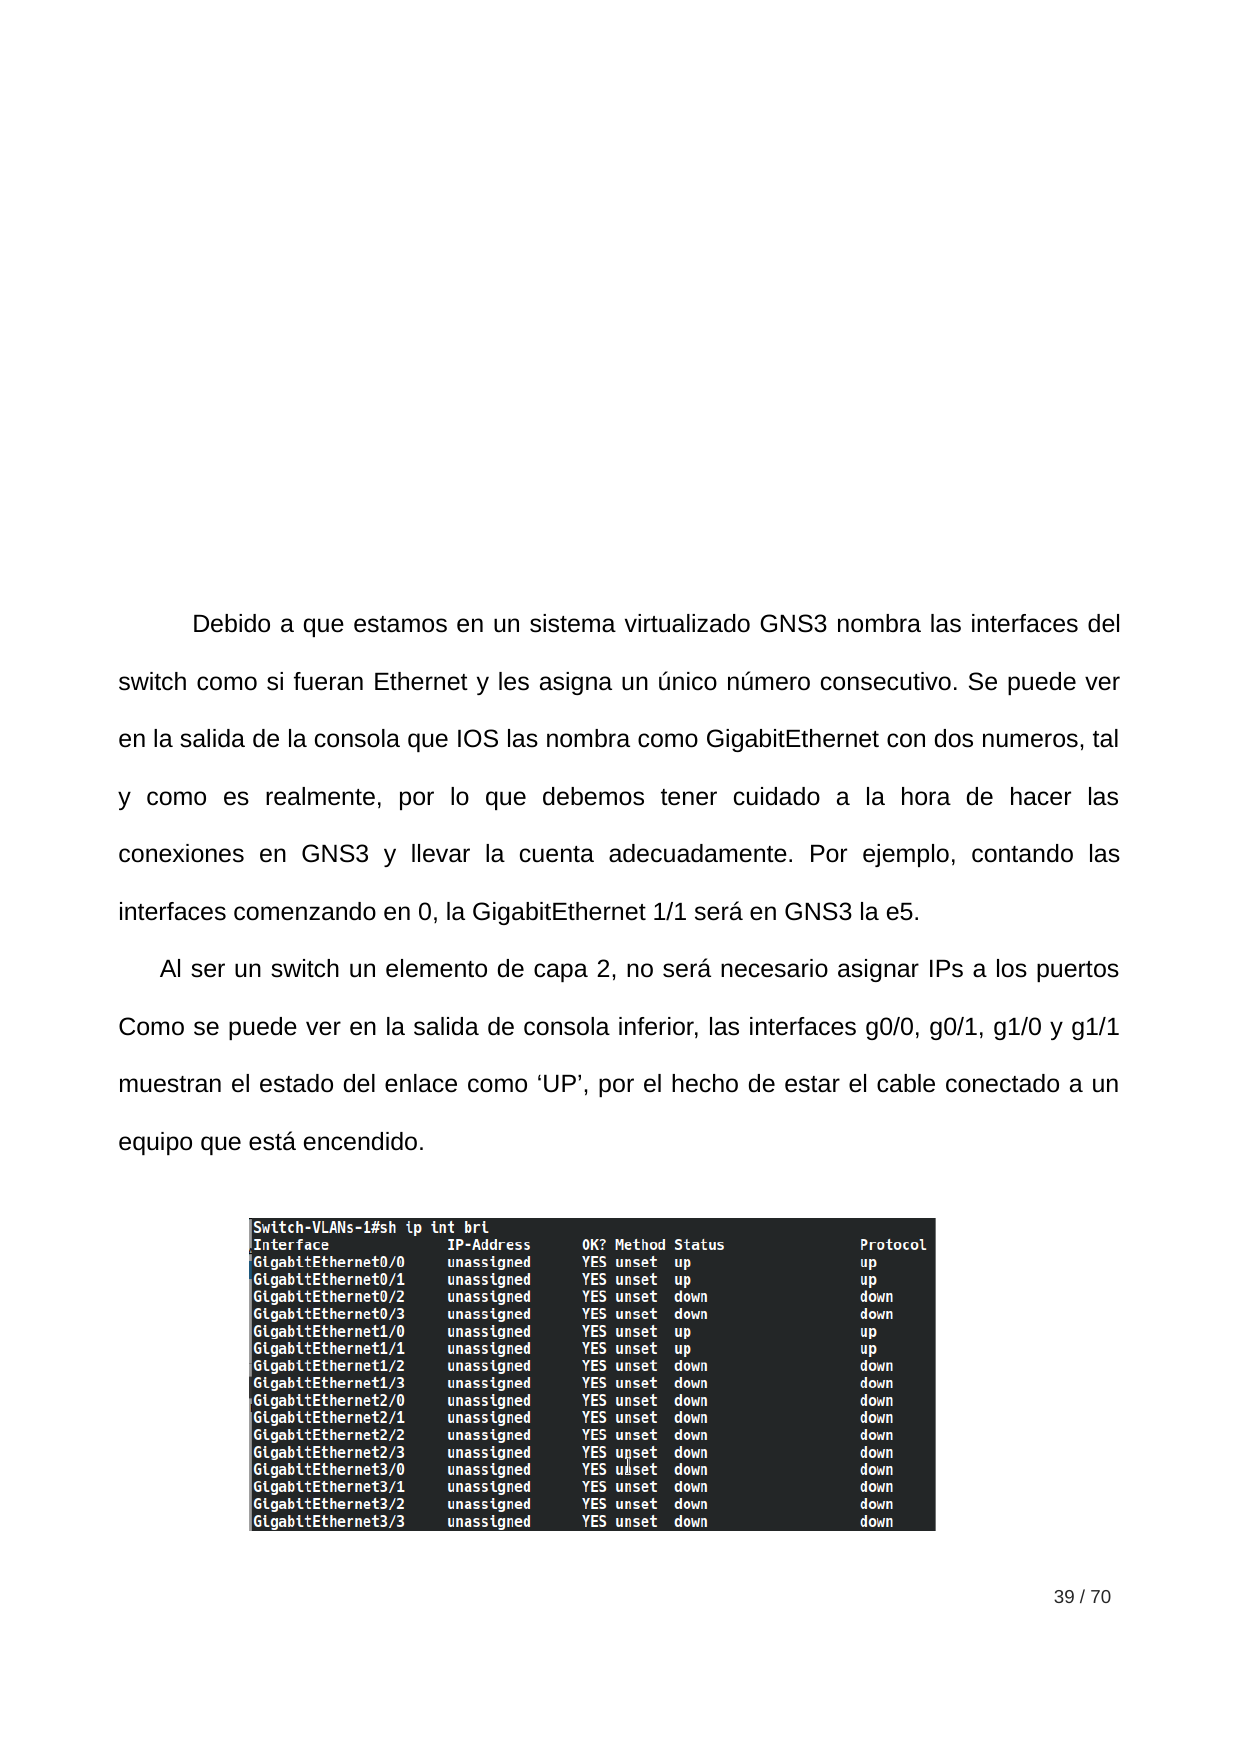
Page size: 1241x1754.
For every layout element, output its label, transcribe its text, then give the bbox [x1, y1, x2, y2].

text Al ser un switch un elemento de capa 2, no será necesario asignar IPs a los puertos Como se puede ver en la salida de consola inferior, las interfaces g0/0, g0/1, g1/0 y g1/1 muestran el estado del enlace como ‘UP’, por el hecho de estar el cable conectado a un equipo que está encendido. [118, 954, 1122, 1155]
picture [249, 1218, 936, 1531]
text Debido a que estamos en un sistema virtualizado GNS3 nombra las interfaces del switch como si fueran Ethernet y les asigna un único número consecutivo. Se puede ver en la salida de la consola que IOS las nombra como GigabitEthernet con dos numeros, tal y como es realmente, por lo que debemos tener cuidado a la hora de hacer las conexiones en GNS3 y llevar la cuenta adecuadamente. Por ejemplo, contando las interfaces comenzando en 0, la GigabitEthernet 1/1 será en GNS3 la e5. [118, 609, 1122, 925]
